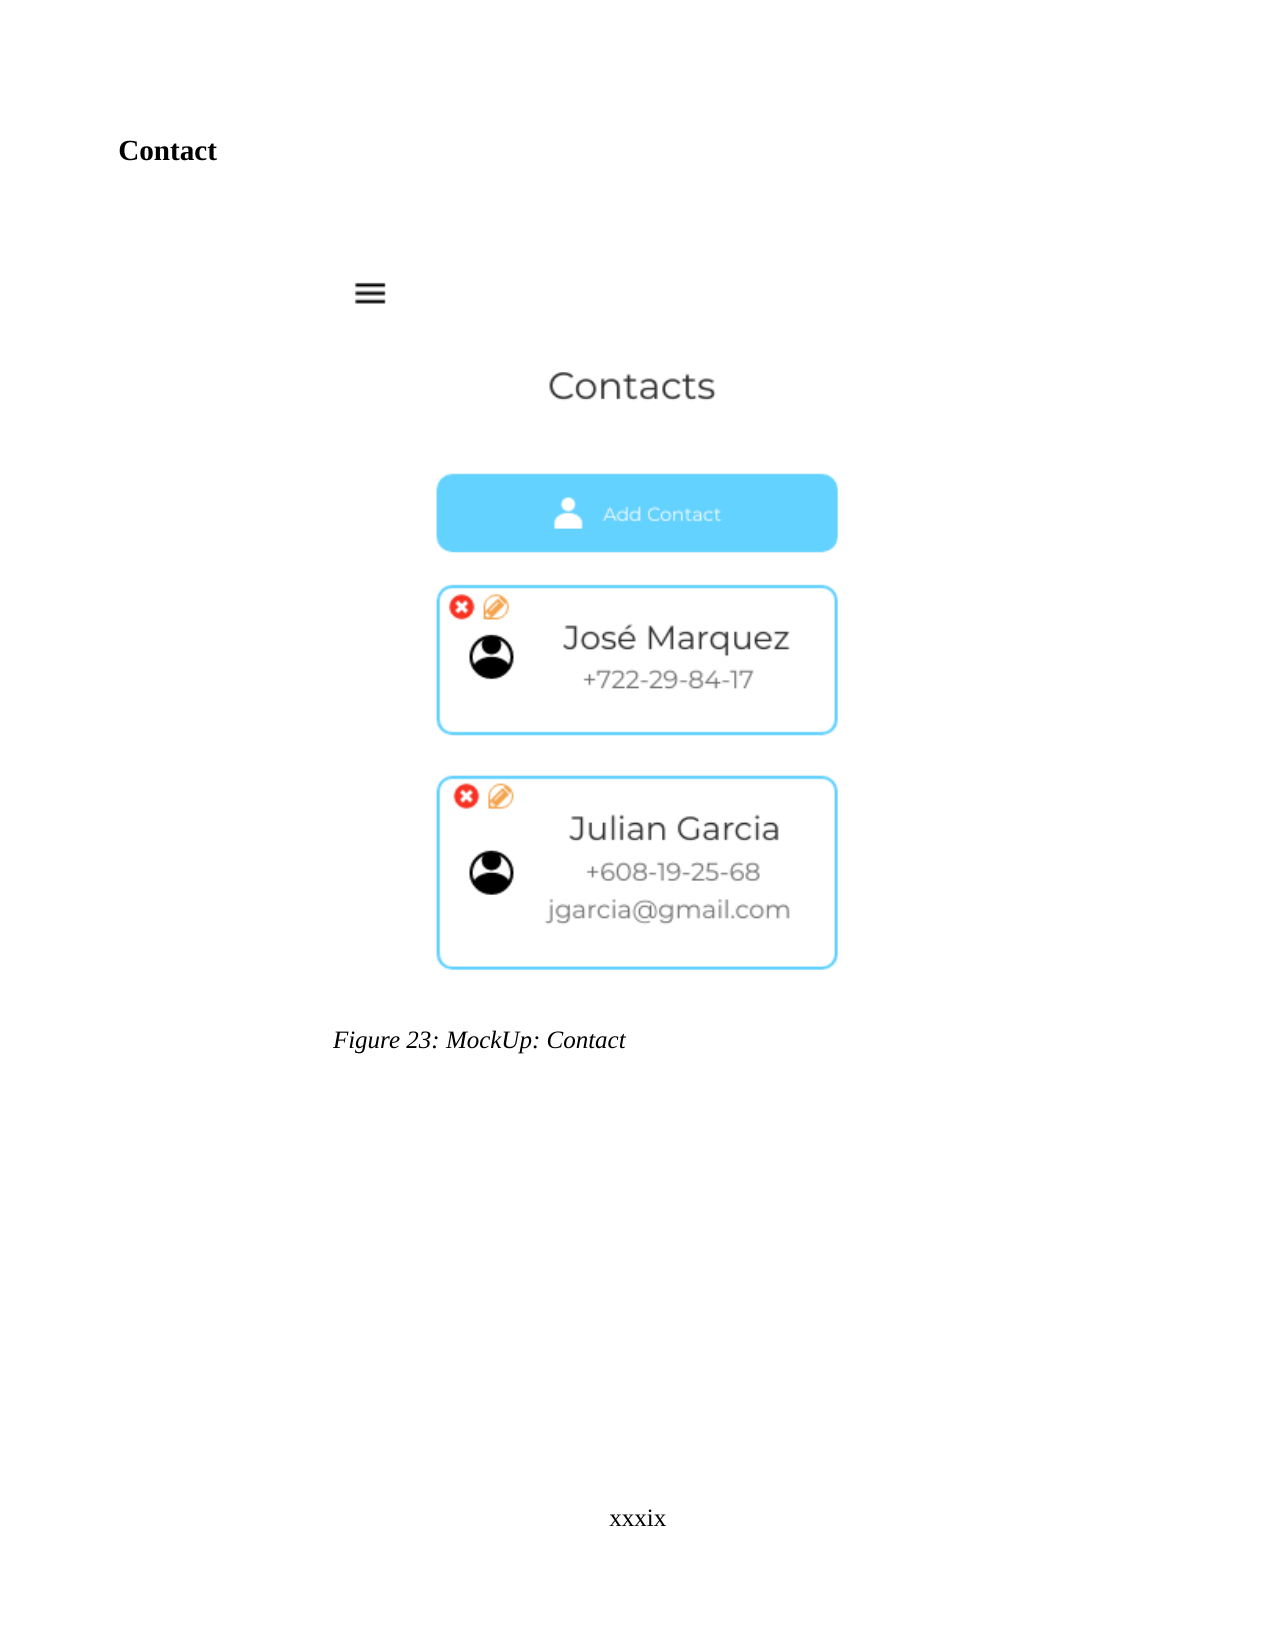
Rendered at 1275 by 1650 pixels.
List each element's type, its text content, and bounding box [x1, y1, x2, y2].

text Figure 23: MockUp: Contact [333, 1025, 942, 1053]
subtitle Contact [118, 133, 1157, 166]
subtitle [333, 212, 942, 224]
picture [332, 224, 943, 1025]
